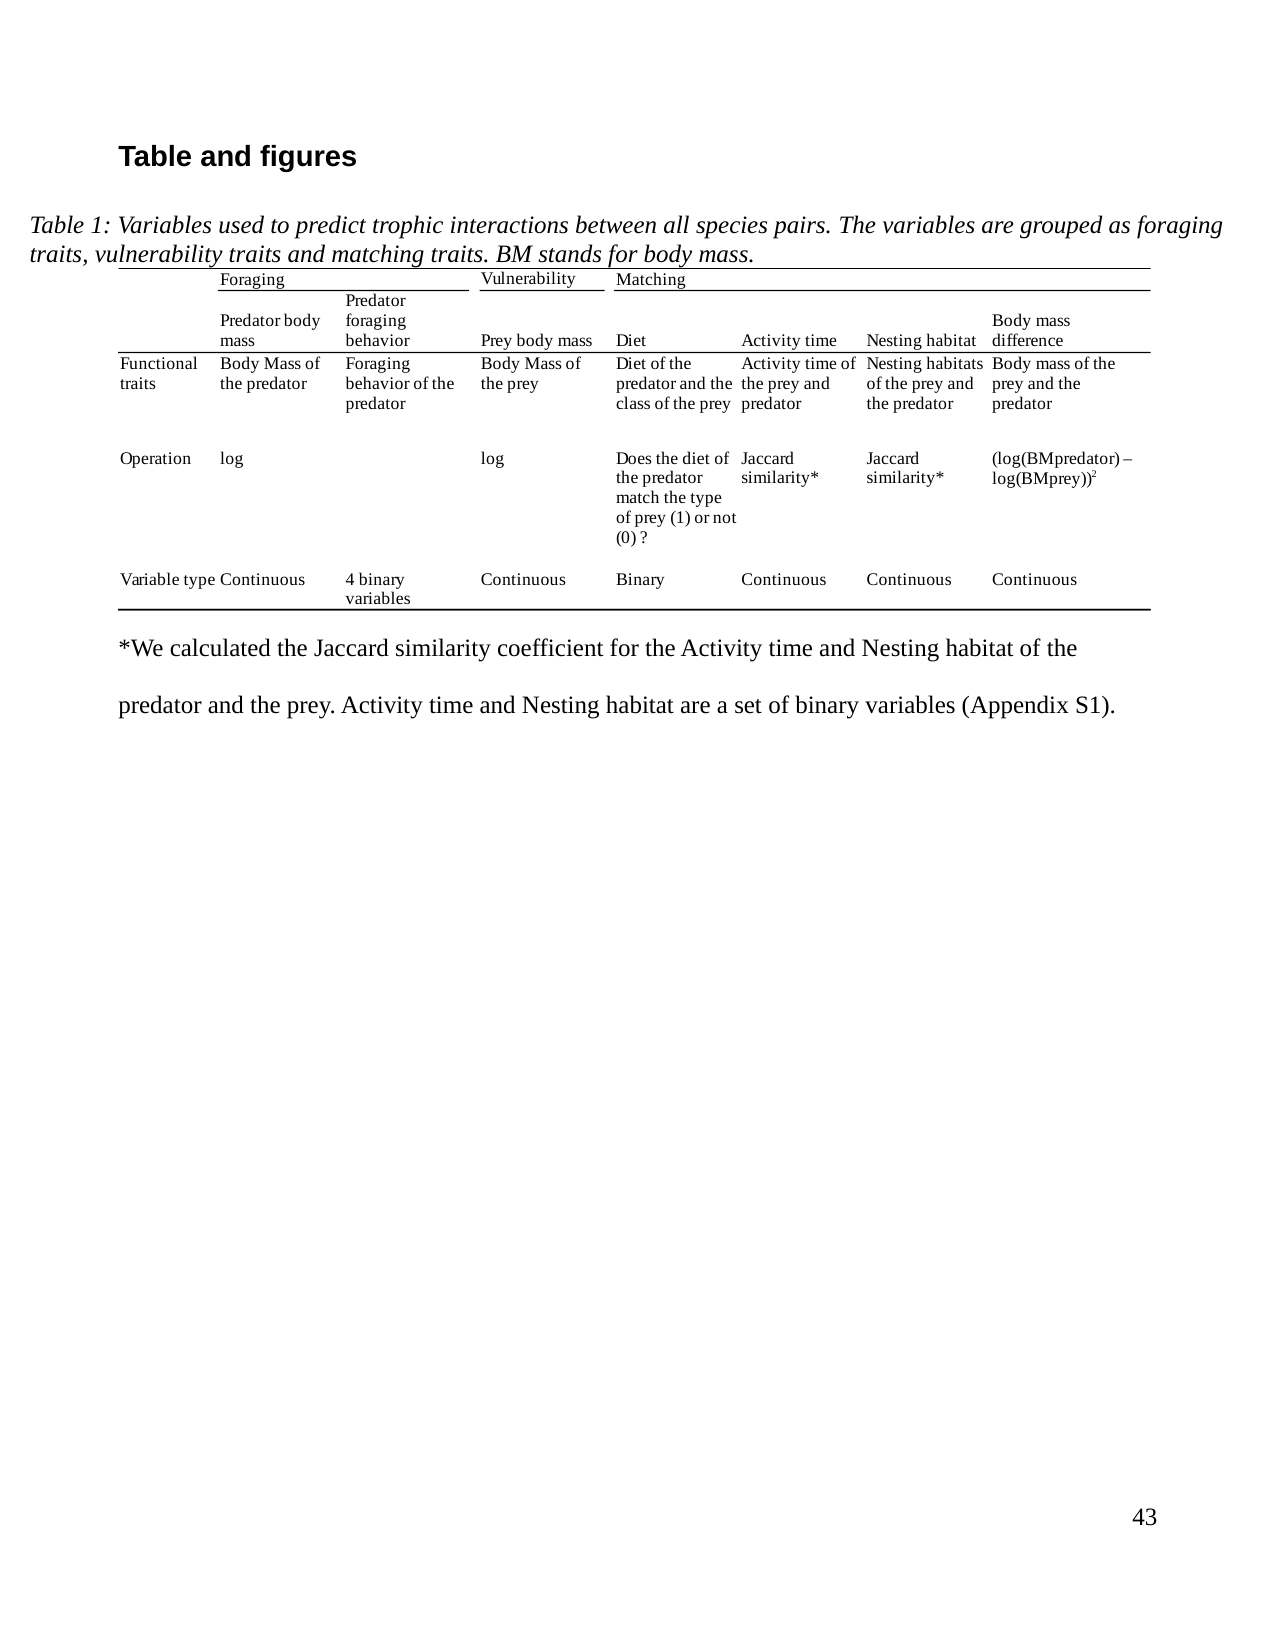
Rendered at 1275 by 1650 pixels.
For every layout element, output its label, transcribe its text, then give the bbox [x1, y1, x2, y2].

text *We calculated the Jaccard similarity coefficient for the Activity time and Nesting habitat of the predator and the prey. Activity time and Nesting habitat are a set of binary variables (Appendix S1). [118, 604, 1157, 719]
subtitle Table and figures [118, 139, 1157, 172]
text Table 1: Variables used to predict trophic interactions between all species pairs. The variables are grouped as foraging traits, vulnerability traits and matching traits. BM stands for body mass. [29, 211, 1246, 268]
subtitle Table and figures [29, 268, 1246, 604]
subtitle [29, 198, 1246, 211]
text [118, 185, 1157, 198]
